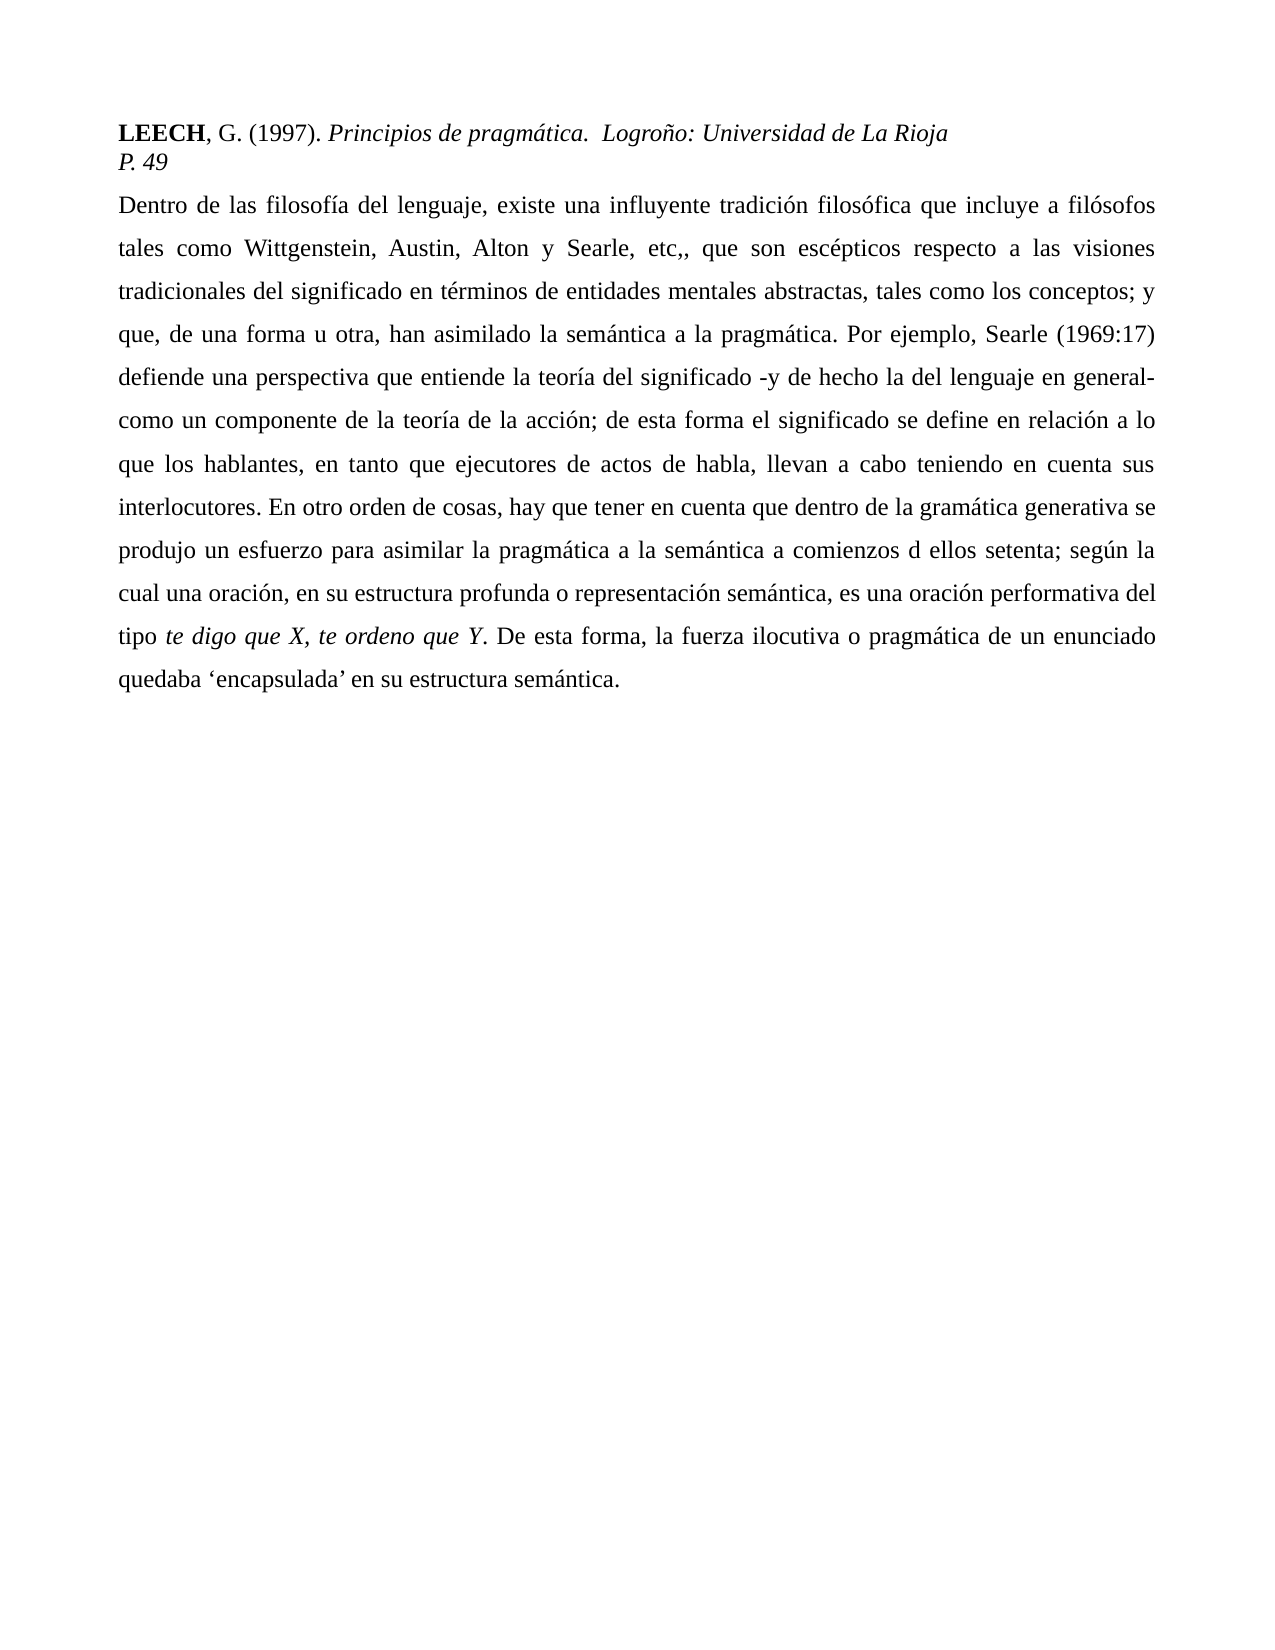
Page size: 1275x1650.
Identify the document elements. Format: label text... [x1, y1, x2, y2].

text P. 49 [118, 147, 1157, 176]
text Dentro de las filosofía del lenguaje, existe una influyente tradición filosófica que incluye a filósofos tales como Wittgenstein, Austin, Alton y Searle, etc,, que son escépticos respecto a las visiones tradicionales del significado en términos de entidades mentales abstractas, tales como los conceptos; y que, de una forma u otra, han asimilado la semántica a la pragmática. Por ejemplo, Searle (1969:17) defiende una perspectiva que entiende la teoría del significado -y de hecho la del lenguaje en general- como un componente de la teoría de la acción; de esta forma el significado se define en relación a lo que los hablantes, en tanto que ejecutores de actos de habla, llevan a cabo teniendo en cuenta sus interlocutores. En otro orden de cosas, hay que tener en cuenta que dentro de la gramática generativa se produjo un esfuerzo para asimilar la pragmática a la semántica a comienzos d ellos setenta; según la cual una oración, en su estructura profunda o representación semántica, es una oración performativa del tipo te digo que X, te ordeno que Y. De esta forma, la fuerza ilocutiva o pragmática de un enunciado quedaba ‘encapsulada’ en su estructura semántica. [118, 190, 1157, 693]
text LEECH, G. (1997). Principios de pragmática. Logroño: Universidad de La Rioja [118, 118, 1157, 147]
